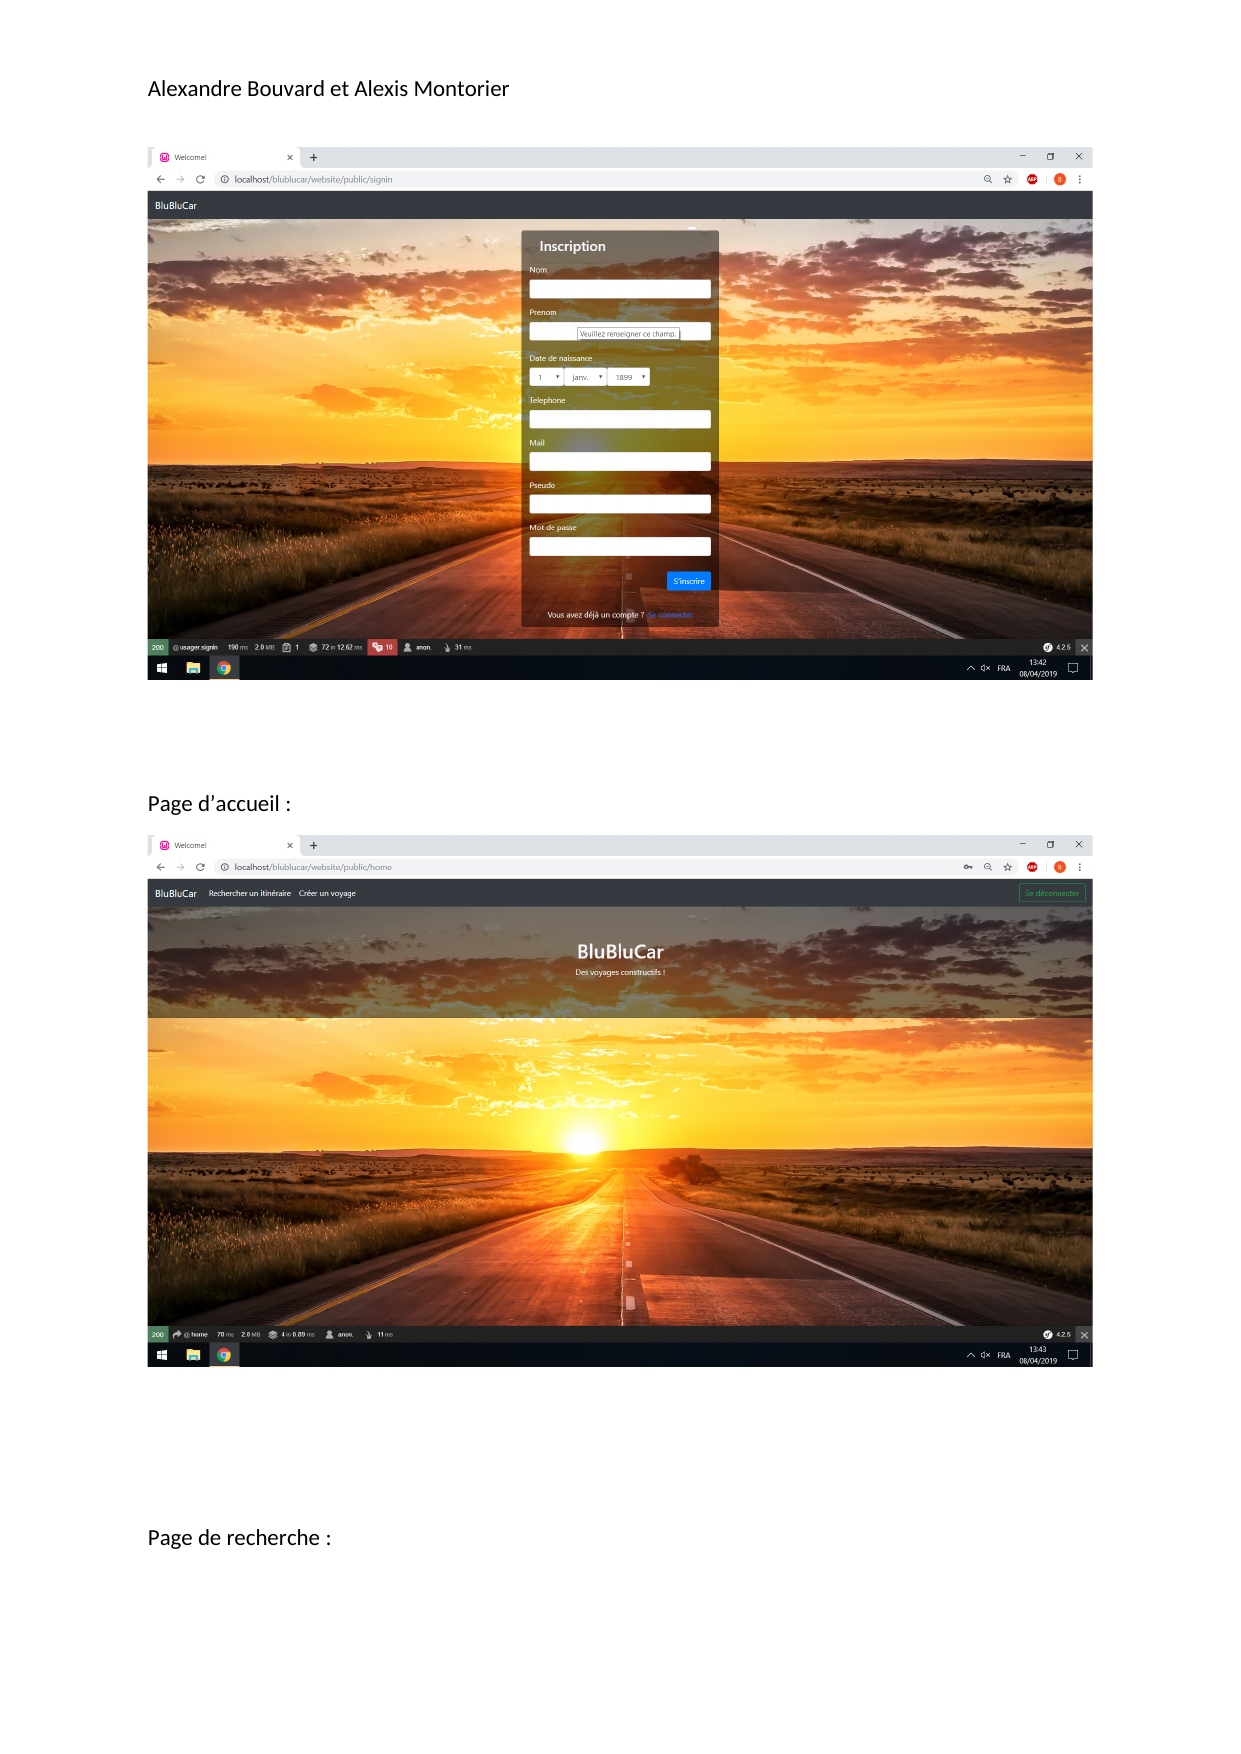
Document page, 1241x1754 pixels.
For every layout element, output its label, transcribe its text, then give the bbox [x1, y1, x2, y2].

text Page de recherche : [148, 1523, 1093, 1551]
text Page d’accueil : [148, 789, 1093, 817]
